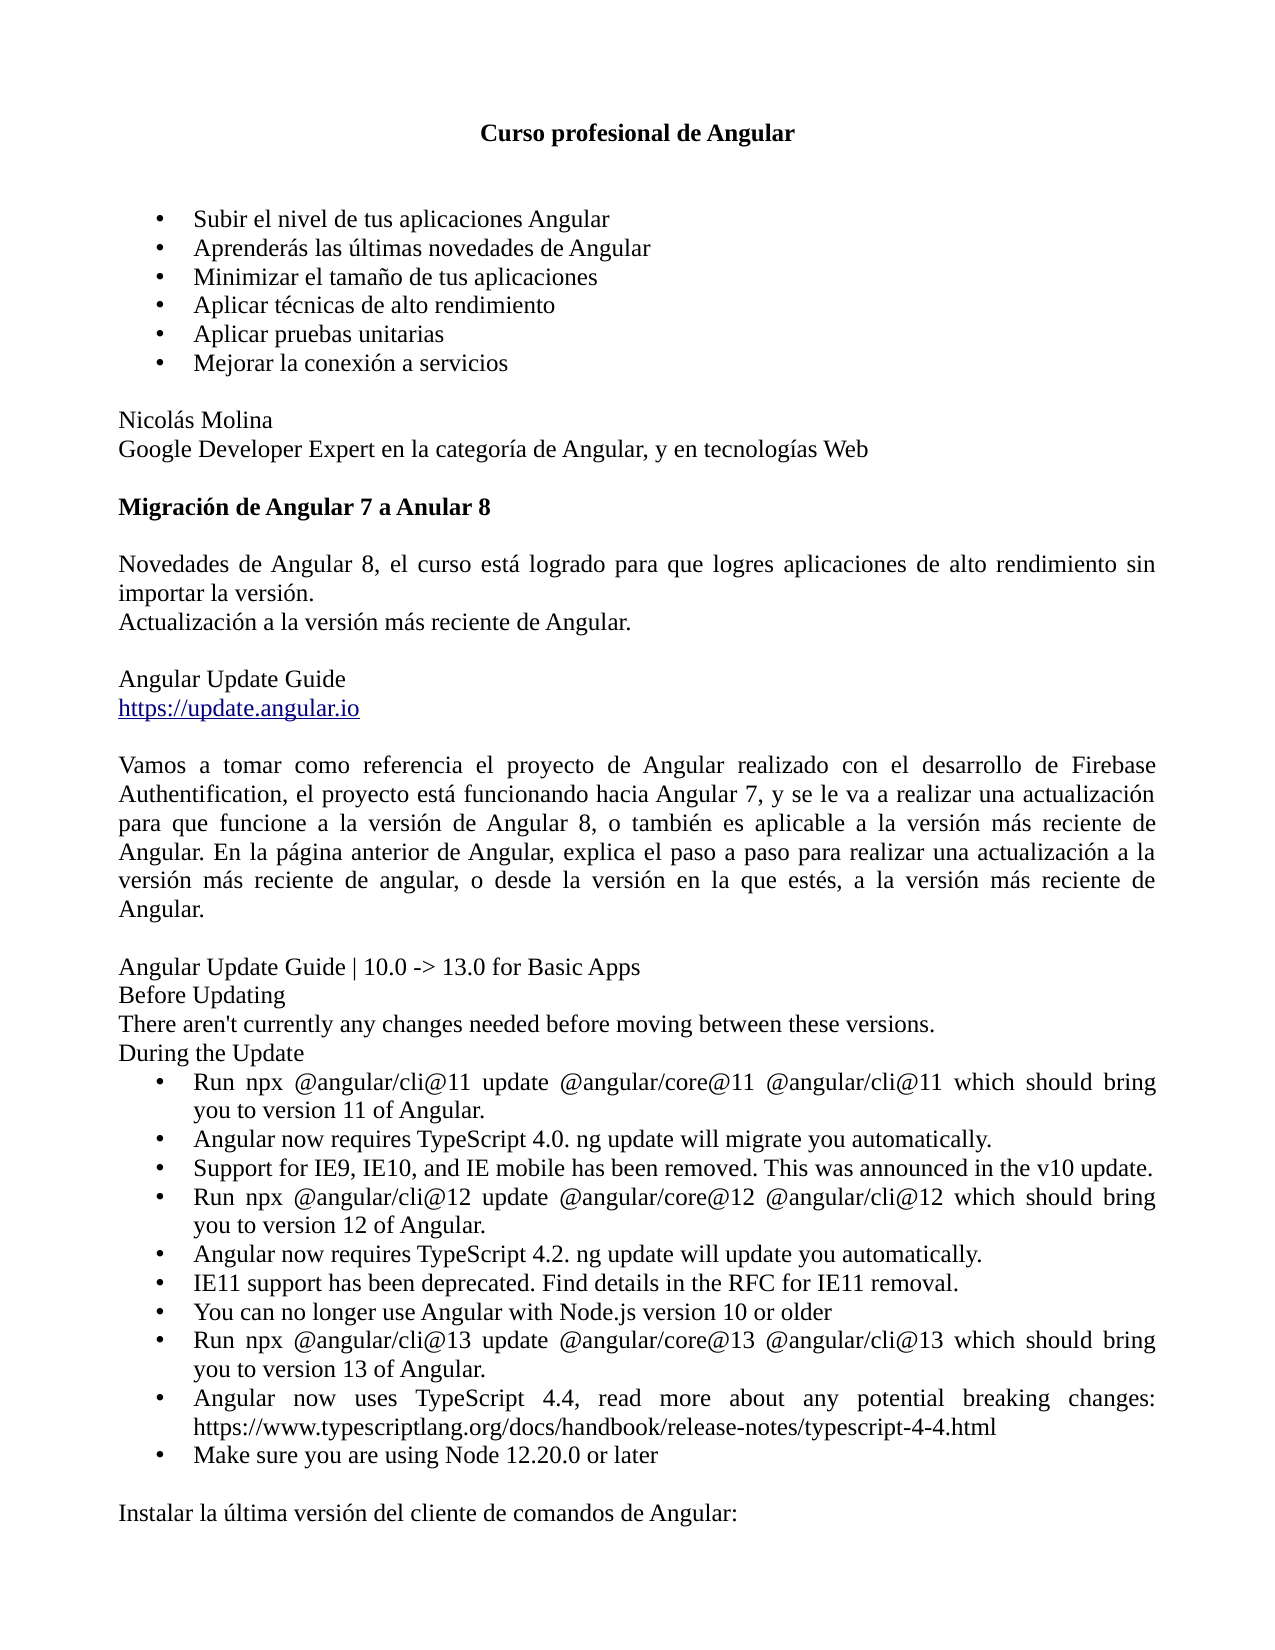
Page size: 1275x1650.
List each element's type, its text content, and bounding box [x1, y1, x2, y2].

list Aplicar pruebas unitarias [156, 319, 1157, 348]
text Novedades de Angular 8, el curso está logrado para que logres aplicaciones de alto rendimiento sin importar la versión. [118, 549, 1157, 607]
list Make sure you are using Node 12.20.0 or later [156, 1441, 1157, 1469]
text Vamos a tomar como referencia el proyecto de Angular realizado con el desarrollo de Firebase Authentification, el proyecto está funcionando hacia Angular 7, y se le va a realizar una actualización para que funcione a la versión de Angular 8, o también es aplicable a la versión más reciente de Angular. En la página anterior de Angular, explica el paso a paso para realizar una actualización a la versión más reciente de angular, o desde la versión en la que estés, a la versión más reciente de Angular. [118, 751, 1157, 923]
list Run npx @angular/cli@11 update @angular/core@11 @angular/cli@11 which should bring you to version 11 of Angular. [156, 1067, 1157, 1124]
list Angular now requires TypeScript 4.0. ng update will migrate you automatically. [156, 1124, 1157, 1153]
list Run npx @angular/cli@12 update @angular/core@12 @angular/cli@12 which should bring you to version 12 of Angular. [156, 1182, 1157, 1239]
list Mejorar la conexión a servicios [156, 348, 1157, 377]
text Angular Update Guide | 10.0 -> 13.0 for Basic Apps [118, 952, 1157, 981]
list Aprenderás las últimas novedades de Angular [156, 233, 1157, 262]
text https://update.angular.io [118, 693, 1157, 722]
list IE11 support has been deprecated. Find details in the RFC for IE11 removal. [156, 1268, 1157, 1297]
list Run npx @angular/cli@13 update @angular/core@13 @angular/cli@13 which should bring you to version 13 of Angular. [156, 1326, 1157, 1383]
text Angular Update Guide [118, 664, 1157, 693]
list Angular now requires TypeScript 4.2. ng update will update you automatically. [156, 1239, 1157, 1268]
text Actualización a la versión más reciente de Angular. [118, 607, 1157, 636]
list Support for IE9, IE10, and IE mobile has been removed. This was announced in the v10 update. [156, 1153, 1157, 1182]
list Minimizar el tamaño de tus aplicaciones [156, 262, 1157, 291]
list Aplicar técnicas de alto rendimiento [156, 291, 1157, 319]
list Subir el nivel de tus aplicaciones Angular [156, 204, 1157, 233]
list Angular now uses TypeScript 4.4, read more about any potential breaking changes: https://www.typescriptlang.org/docs/handbook/release-notes/typescript-4-4.html [156, 1383, 1157, 1441]
text Migración de Angular 7 a Anular 8 [118, 492, 1157, 521]
text Nicolás Molina [118, 406, 1157, 434]
text There aren't currently any changes needed before moving between these versions. [118, 1009, 1157, 1038]
list You can no longer use Angular with Node.js version 10 or older [156, 1297, 1157, 1326]
text Google Developer Expert en la categoría de Angular, y en tecnologías Web [118, 434, 1157, 463]
text Before Updating [118, 981, 1157, 1009]
text Instalar la última versión del cliente de comandos de Angular: [118, 1498, 1157, 1527]
text During the Update [118, 1038, 1157, 1067]
text Curso profesional de Angular [118, 118, 1157, 147]
